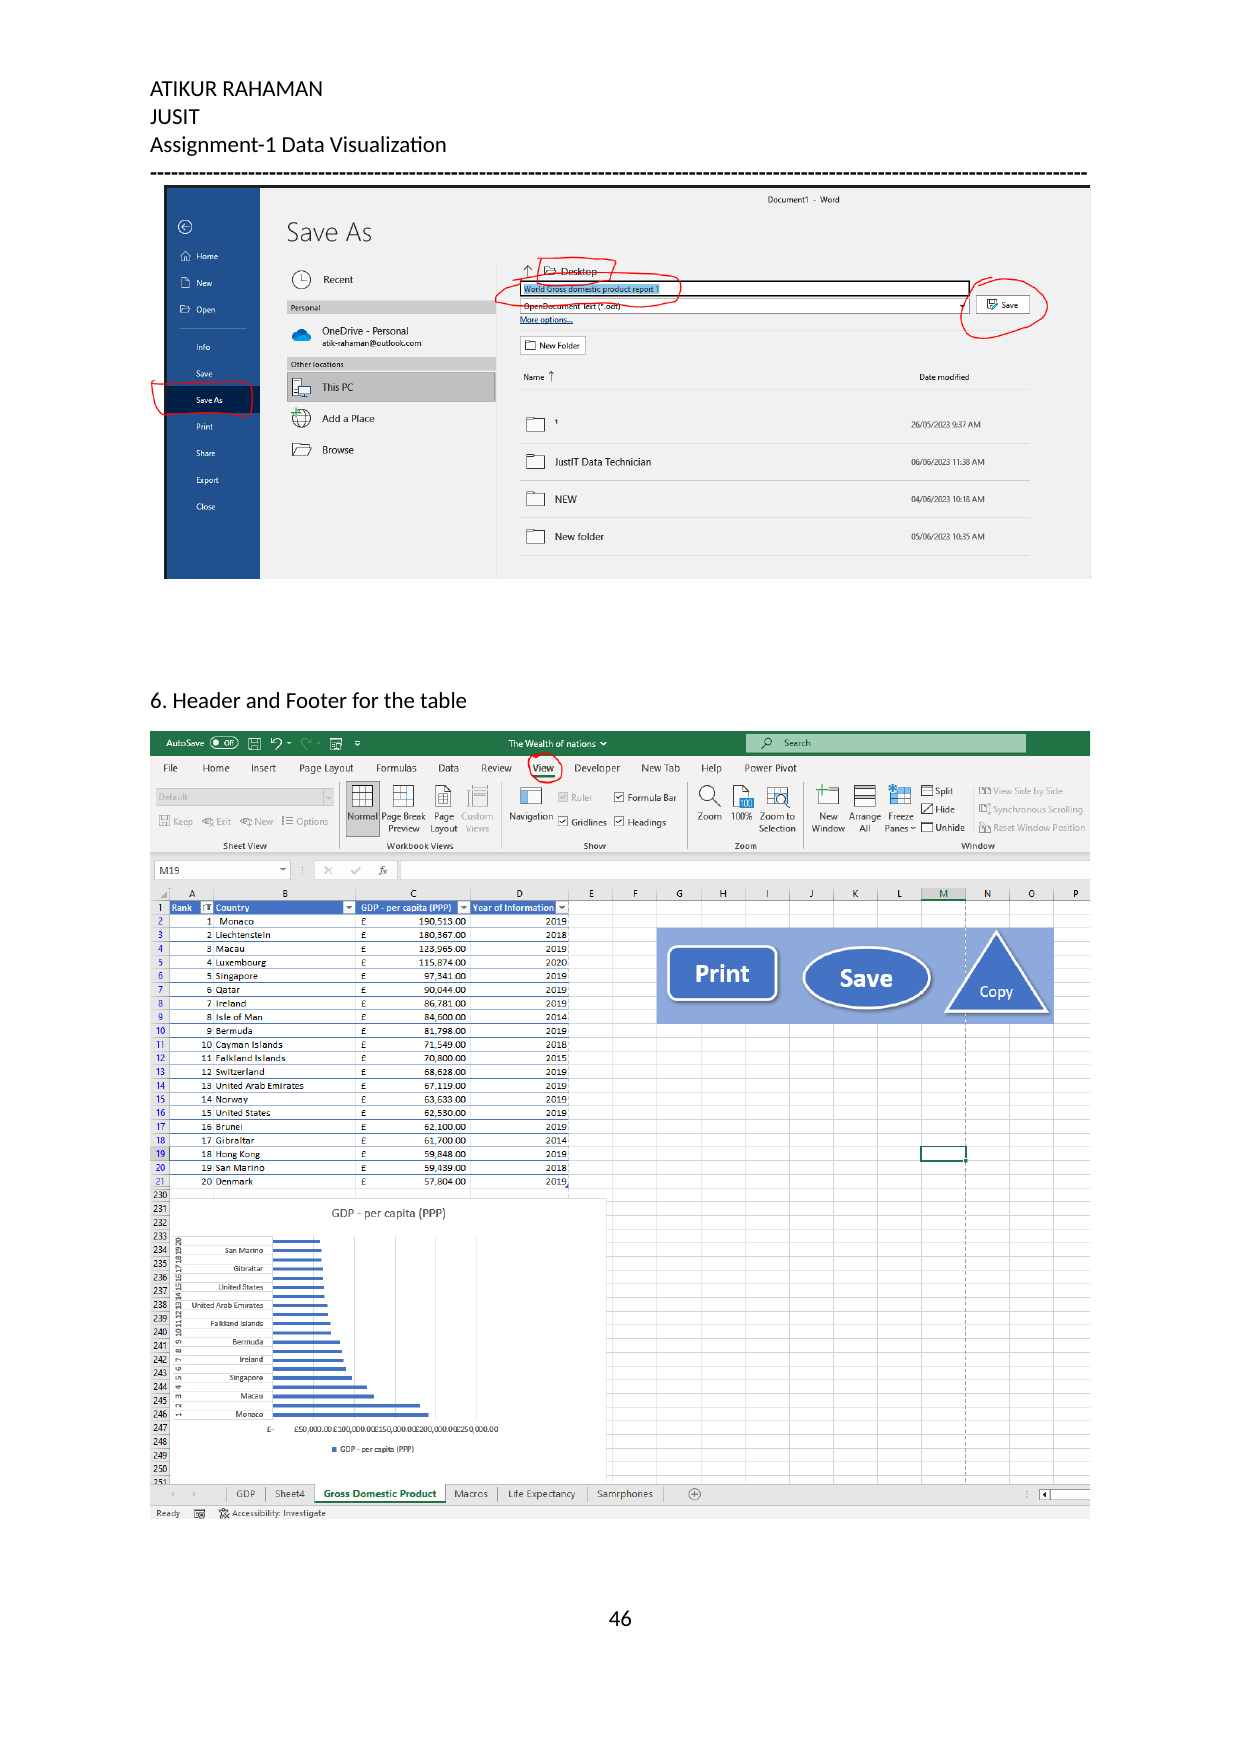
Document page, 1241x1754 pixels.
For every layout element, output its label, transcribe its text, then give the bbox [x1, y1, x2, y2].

subtitle 6. Header and Footer for the table [150, 686, 1090, 714]
